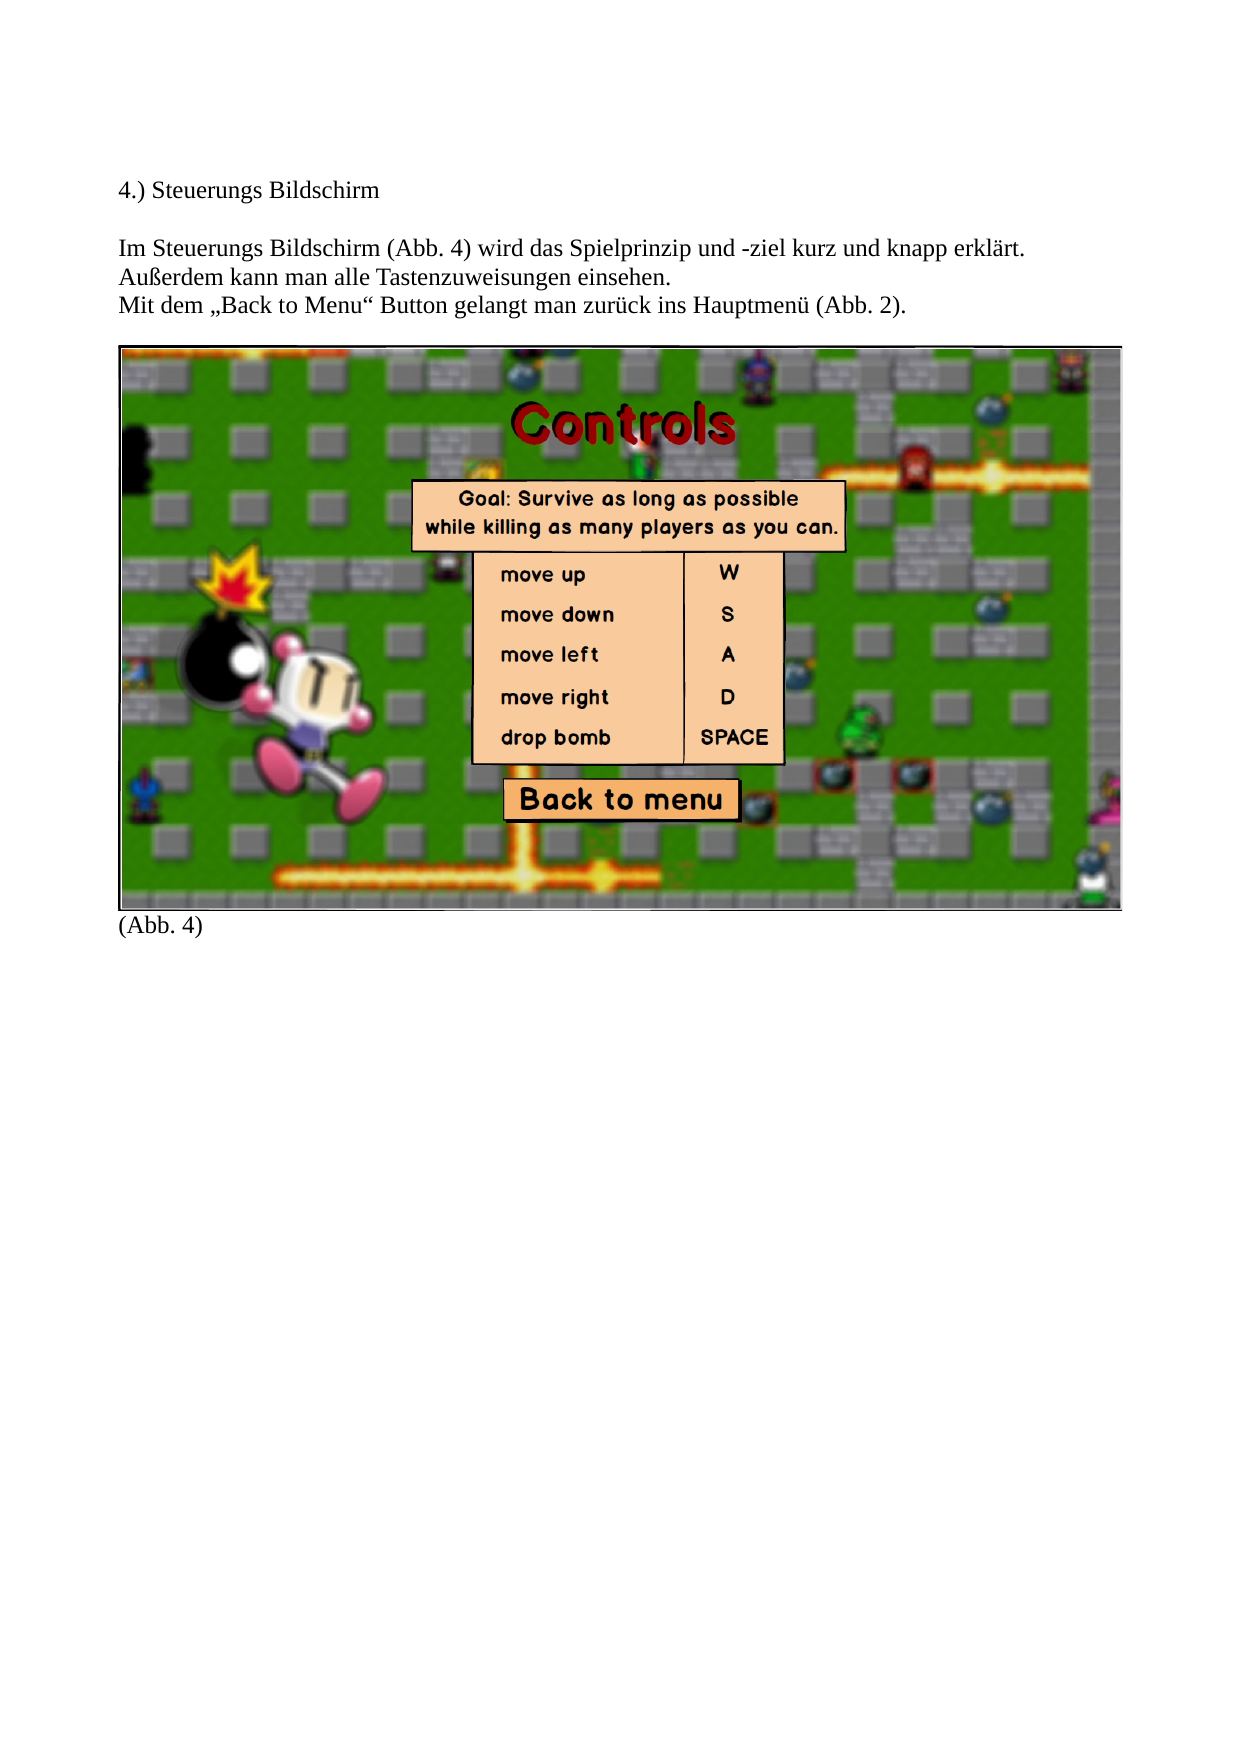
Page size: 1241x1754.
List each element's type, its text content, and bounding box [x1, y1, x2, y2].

text (Abb. 4) [118, 911, 1122, 939]
text 4.) Steuerungs Bildschirm [118, 176, 1122, 204]
text [118, 319, 1122, 345]
text Mit dem „Back to Menu“ Button gelangt man zurück ins Hauptmenü (Abb. 2). [118, 291, 1122, 319]
text Im Steuerungs Bildschirm (Abb. 4) wird das Spielprinzip und -ziel kurz und knapp erklärt. Außerdem kann man alle Tastenzuweisungen einsehen. [118, 233, 1122, 291]
